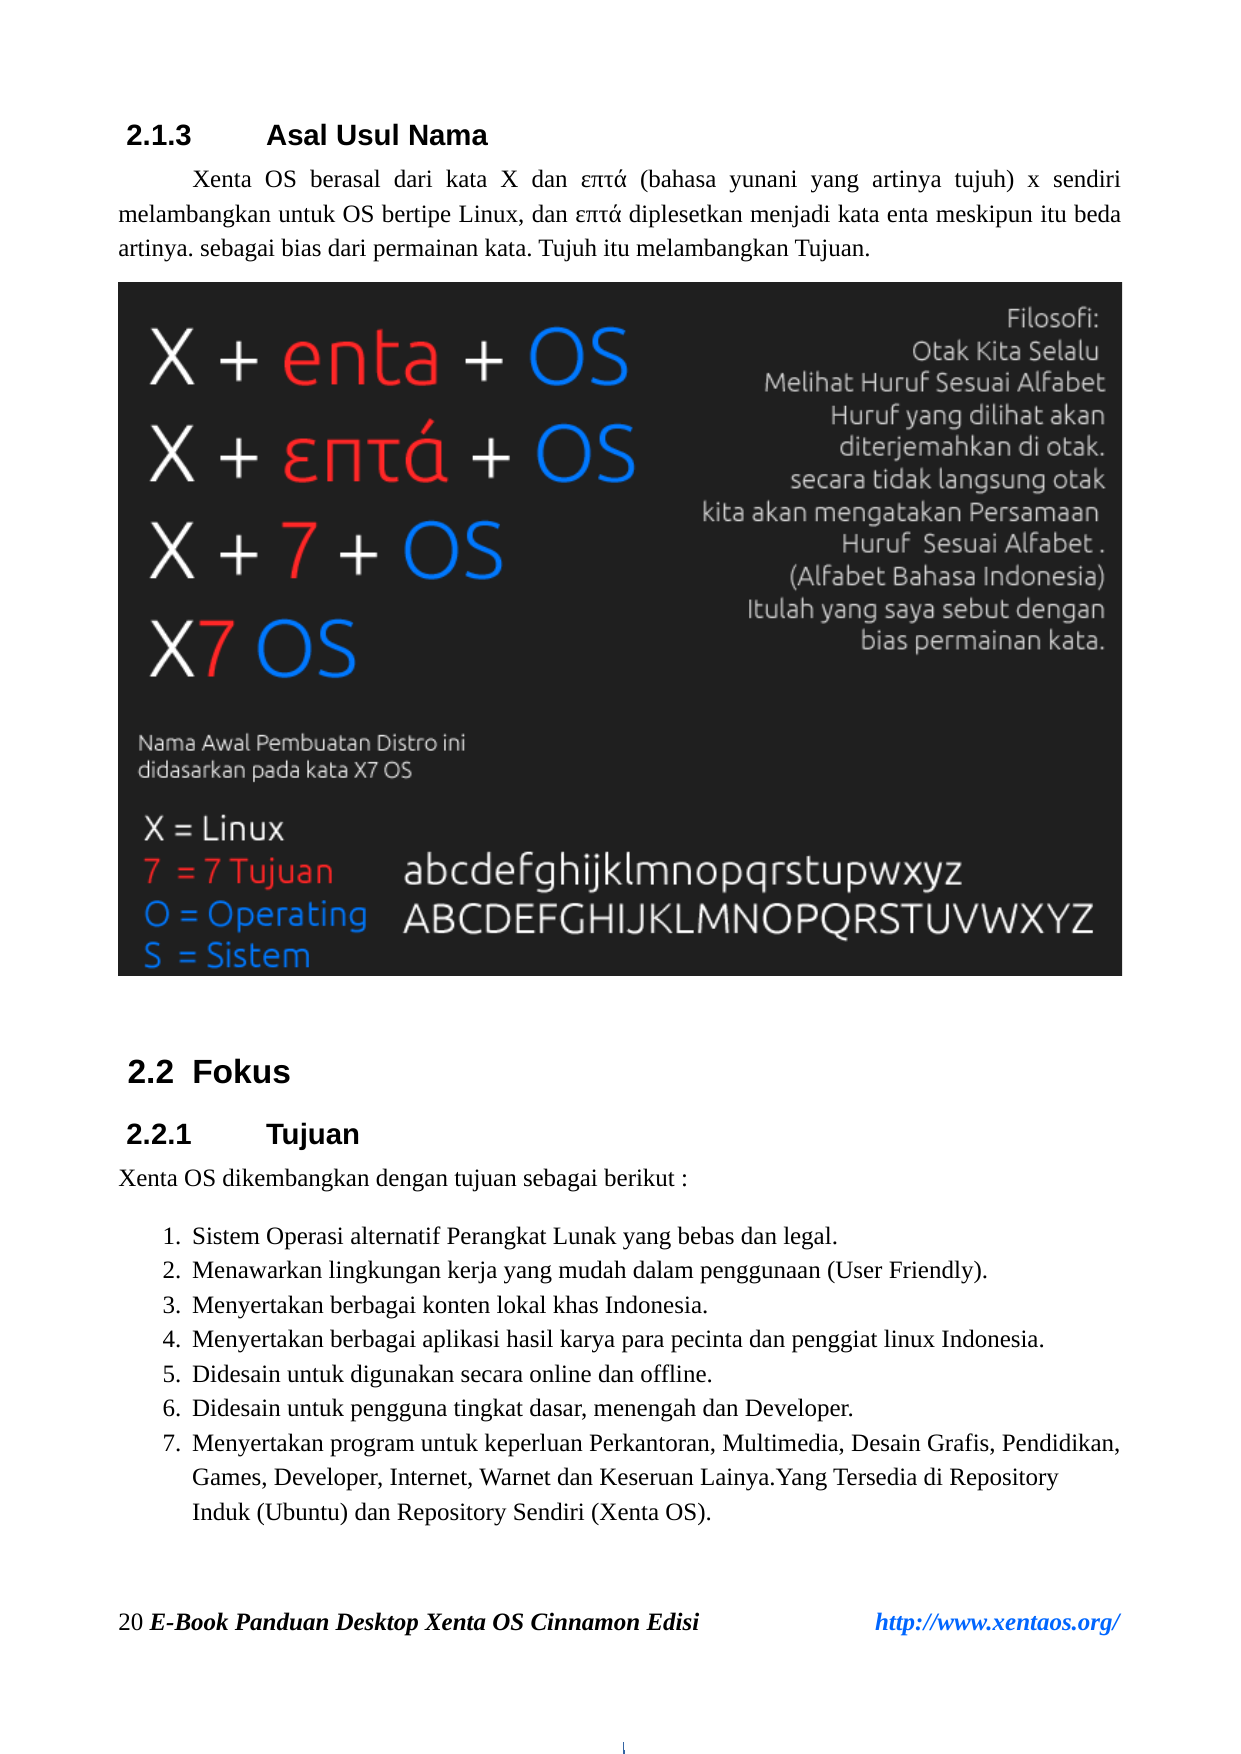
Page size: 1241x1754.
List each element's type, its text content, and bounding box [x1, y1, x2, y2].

subtitle Fokus [118, 1051, 1122, 1090]
list Didesain untuk pengguna tingkat dasar, menengah dan Developer. [162, 1393, 1122, 1422]
list Menyertakan berbagai aplikasi hasil karya para pecinta dan penggiat linux Indonesia. [162, 1324, 1122, 1353]
list Menyertakan program untuk keperluan Perkantoran, Multimedia, Desain Grafis, Pendidikan, Games, Developer, Internet, Warnet dan Keseruan Lainya.Yang Tersedia di Repository Induk (Ubuntu) dan Repository Sendiri (Xenta OS). [162, 1428, 1122, 1526]
list Sistem Operasi alternatif Perangkat Lunak yang bebas dan legal. [162, 1221, 1122, 1250]
subtitle Asal Usul Nama [118, 118, 1122, 152]
text Xenta OS berasal dari kata X dan επτά (bahasa yunani yang artinya tujuh) x sendiri melambangkan untuk OS bertipe Linux, dan επτά diplesetkan menjadi kata enta meskipun itu beda artinya. sebagai bias dari permainan kata. Tujuh itu melambangkan Tujuan. [118, 164, 1122, 262]
list Didesain untuk digunakan secara online dan offline. [162, 1359, 1122, 1388]
picture [118, 282, 1123, 976]
list Menyertakan berbagai konten lokal khas Indonesia. [162, 1290, 1122, 1319]
list Menawarkan lingkungan kerja yang mudah dalam penggunaan (User Friendly). [162, 1255, 1122, 1284]
text Xenta OS dikembangkan dengan tujuan sebagai berikut : [118, 1163, 1122, 1192]
subtitle Tujuan [118, 1117, 1122, 1151]
